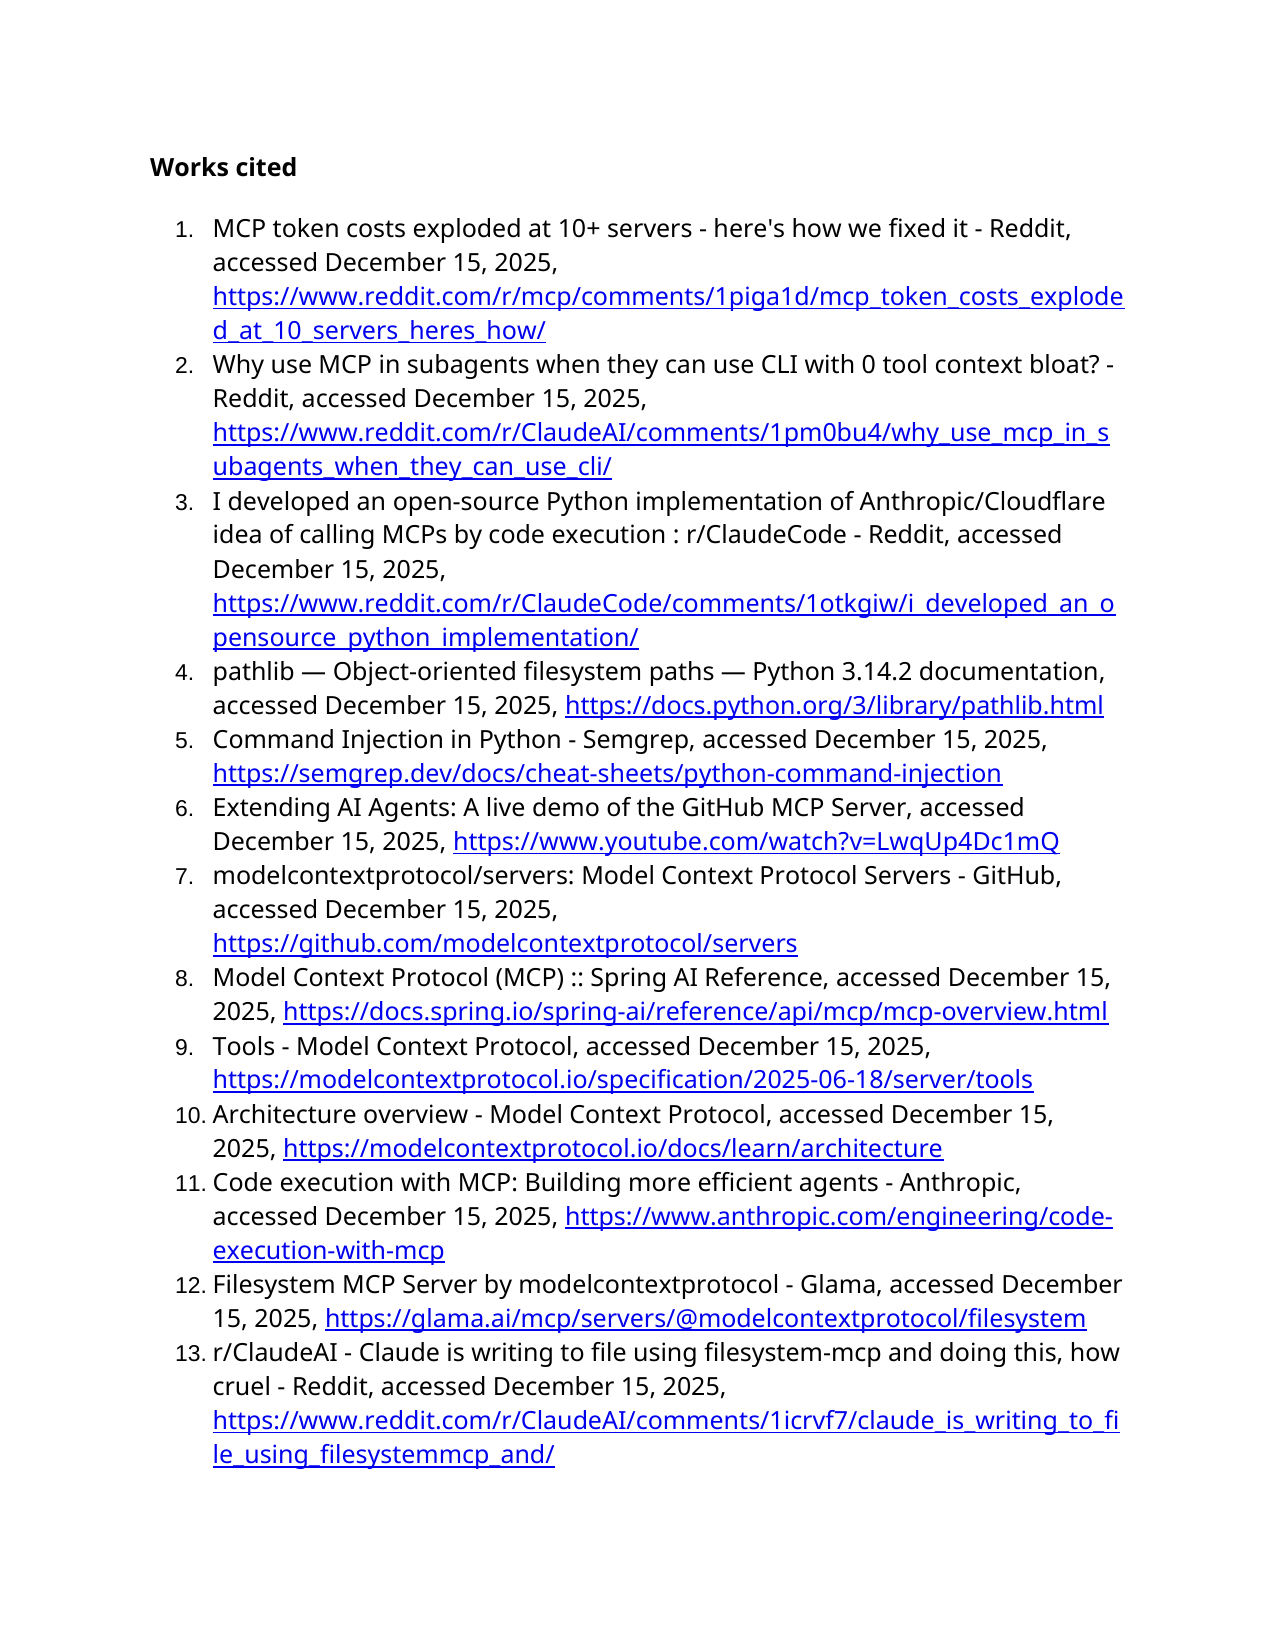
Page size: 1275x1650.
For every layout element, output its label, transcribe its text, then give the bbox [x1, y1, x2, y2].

list Command Injection in Python - Semgrep, accessed December 15, 2025, https://semgrep.dev/docs/cheat-sheets/python-command-injection [175, 722, 1125, 790]
subtitle Works cited [150, 150, 1125, 184]
list Code execution with MCP: Building more efficient agents - Anthropic, accessed December 15, 2025, https://www.anthropic.com/engineering/code-execution-with-mcp [175, 1164, 1125, 1267]
list pathlib — Object-oriented filesystem paths — Python 3.14.2 documentation, accessed December 15, 2025, https://docs.python.org/3/library/pathlib.html [175, 653, 1125, 722]
list Architecture overview - Model Context Protocol, accessed December 15, 2025, https://modelcontextprotocol.io/docs/learn/architecture [175, 1096, 1125, 1164]
list Filesystem MCP Server by modelcontextprotocol - Glama, accessed December 15, 2025, https://glama.ai/mcp/servers/@modelcontextprotocol/filesystem [175, 1267, 1125, 1335]
list I developed an open-source Python implementation of Anthropic/Cloudflare idea of calling MCPs by code execution : r/ClaudeCode - Reddit, accessed December 15, 2025, https://www.reddit.com/r/ClaudeCode/comments/1otkgiw/i_developed_an_opensource_python_implementation/ [175, 483, 1125, 653]
list Model Context Protocol (MCP) :: Spring AI Reference, accessed December 15, 2025, https://docs.spring.io/spring-ai/reference/api/mcp/mcp-overview.html [175, 960, 1125, 1028]
list r/ClaudeAI - Claude is writing to file using filesystem-mcp and doing this, how cruel - Reddit, accessed December 15, 2025, https://www.reddit.com/r/ClaudeAI/comments/1icrvf7/claude_is_writing_to_file_using_filesystemmcp_and/ [175, 1335, 1125, 1471]
list Extending AI Agents: A live demo of the GitHub MCP Server, accessed December 15, 2025, https://www.youtube.com/watch?v=LwqUp4Dc1mQ [175, 790, 1125, 858]
list Why use MCP in subagents when they can use CLI with 0 tool context bloat? - Reddit, accessed December 15, 2025, https://www.reddit.com/r/ClaudeAI/comments/1pm0bu4/why_use_mcp_in_subagents_when_they_can_use_cli/ [175, 347, 1125, 483]
list Tools - Model Context Protocol, accessed December 15, 2025, https://modelcontextprotocol.io/specification/2025-06-18/server/tools [175, 1028, 1125, 1096]
list MCP token costs exploded at 10+ servers - here's how we fixed it - Reddit, accessed December 15, 2025, https://www.reddit.com/r/mcp/comments/1piga1d/mcp_token_costs_exploded_at_10_servers_heres_how/ [175, 211, 1125, 347]
list modelcontextprotocol/servers: Model Context Protocol Servers - GitHub, accessed December 15, 2025, https://github.com/modelcontextprotocol/servers [175, 858, 1125, 960]
